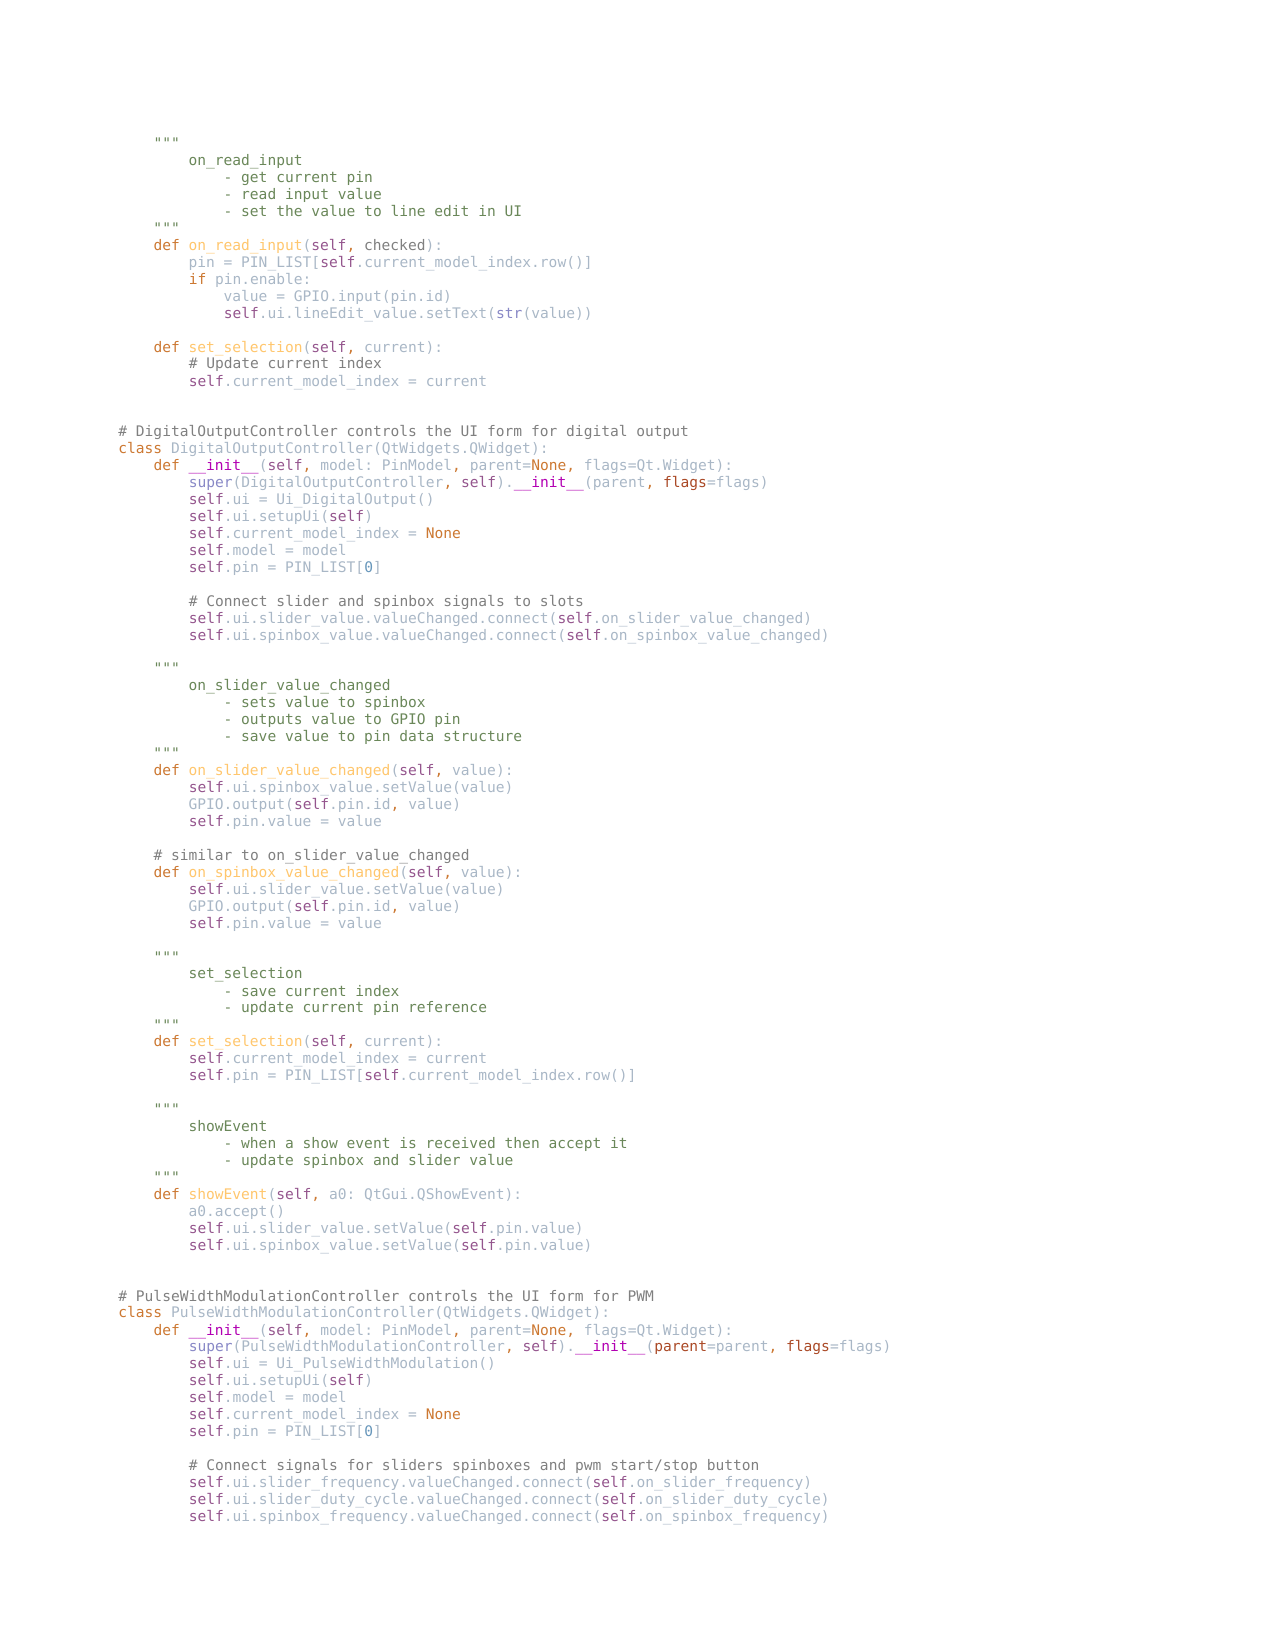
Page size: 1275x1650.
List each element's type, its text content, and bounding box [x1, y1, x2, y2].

text """ on_read_input - get current pin - read input value - set the value to line edit in UI """ def on_read_input(self, checked): pin = PIN_LIST[self.current_model_index.row()] if pin.enable: value = GPIO.input(pin.id) self.ui.lineEdit_value.setText(str(value)) def set_selection(self, current): # Update current index self.current_model_index = current # DigitalOutputController controls the UI form for digital output class DigitalOutputController(QtWidgets.QWidget): def __init__(self, model: PinModel, parent=None, flags=Qt.Widget): super(DigitalOutputController, self).__init__(parent, flags=flags) self.ui = Ui_DigitalOutput() self.ui.setupUi(self) self.current_model_index = None self.model = model self.pin = PIN_LIST[0] # Connect slider and spinbox signals to slots self.ui.slider_value.valueChanged.connect(self.on_slider_value_changed) self.ui.spinbox_value.valueChanged.connect(self.on_spinbox_value_changed) """ on_slider_value_changed - sets value to spinbox - outputs value to GPIO pin - save value to pin data structure """ def on_slider_value_changed(self, value): self.ui.spinbox_value.setValue(value) GPIO.output(self.pin.id, value) self.pin.value = value # similar to on_slider_value_changed def on_spinbox_value_changed(self, value): self.ui.slider_value.setValue(value) GPIO.output(self.pin.id, value) self.pin.value = value """ set_selection - save current index - update current pin reference """ def set_selection(self, current): self.current_model_index = current self.pin = PIN_LIST[self.current_model_index.row()] """ showEvent - when a show event is received then accept it - update spinbox and slider value """ def showEvent(self, a0: QtGui.QShowEvent): a0.accept() self.ui.slider_value.setValue(self.pin.value) self.ui.spinbox_value.setValue(self.pin.value) # PulseWidthModulationController controls the UI form for PWM class PulseWidthModulationController(QtWidgets.QWidget): def __init__(self, model: PinModel, parent=None, flags=Qt.Widget): super(PulseWidthModulationController, self).__init__(parent=parent, flags=flags) self.ui = Ui_PulseWidthModulation() self.ui.setupUi(self) self.model = model self.current_model_index = None self.pin = PIN_LIST[0] # Connect signals for sliders spinboxes and pwm start/stop button self.ui.slider_frequency.valueChanged.connect(self.on_slider_frequency) self.ui.slider_duty_cycle.valueChanged.connect(self.on_slider_duty_cycle) self.ui.spinbox_frequency.valueChanged.connect(self.on_spinbox_frequency) [118, 118, 1157, 1525]
